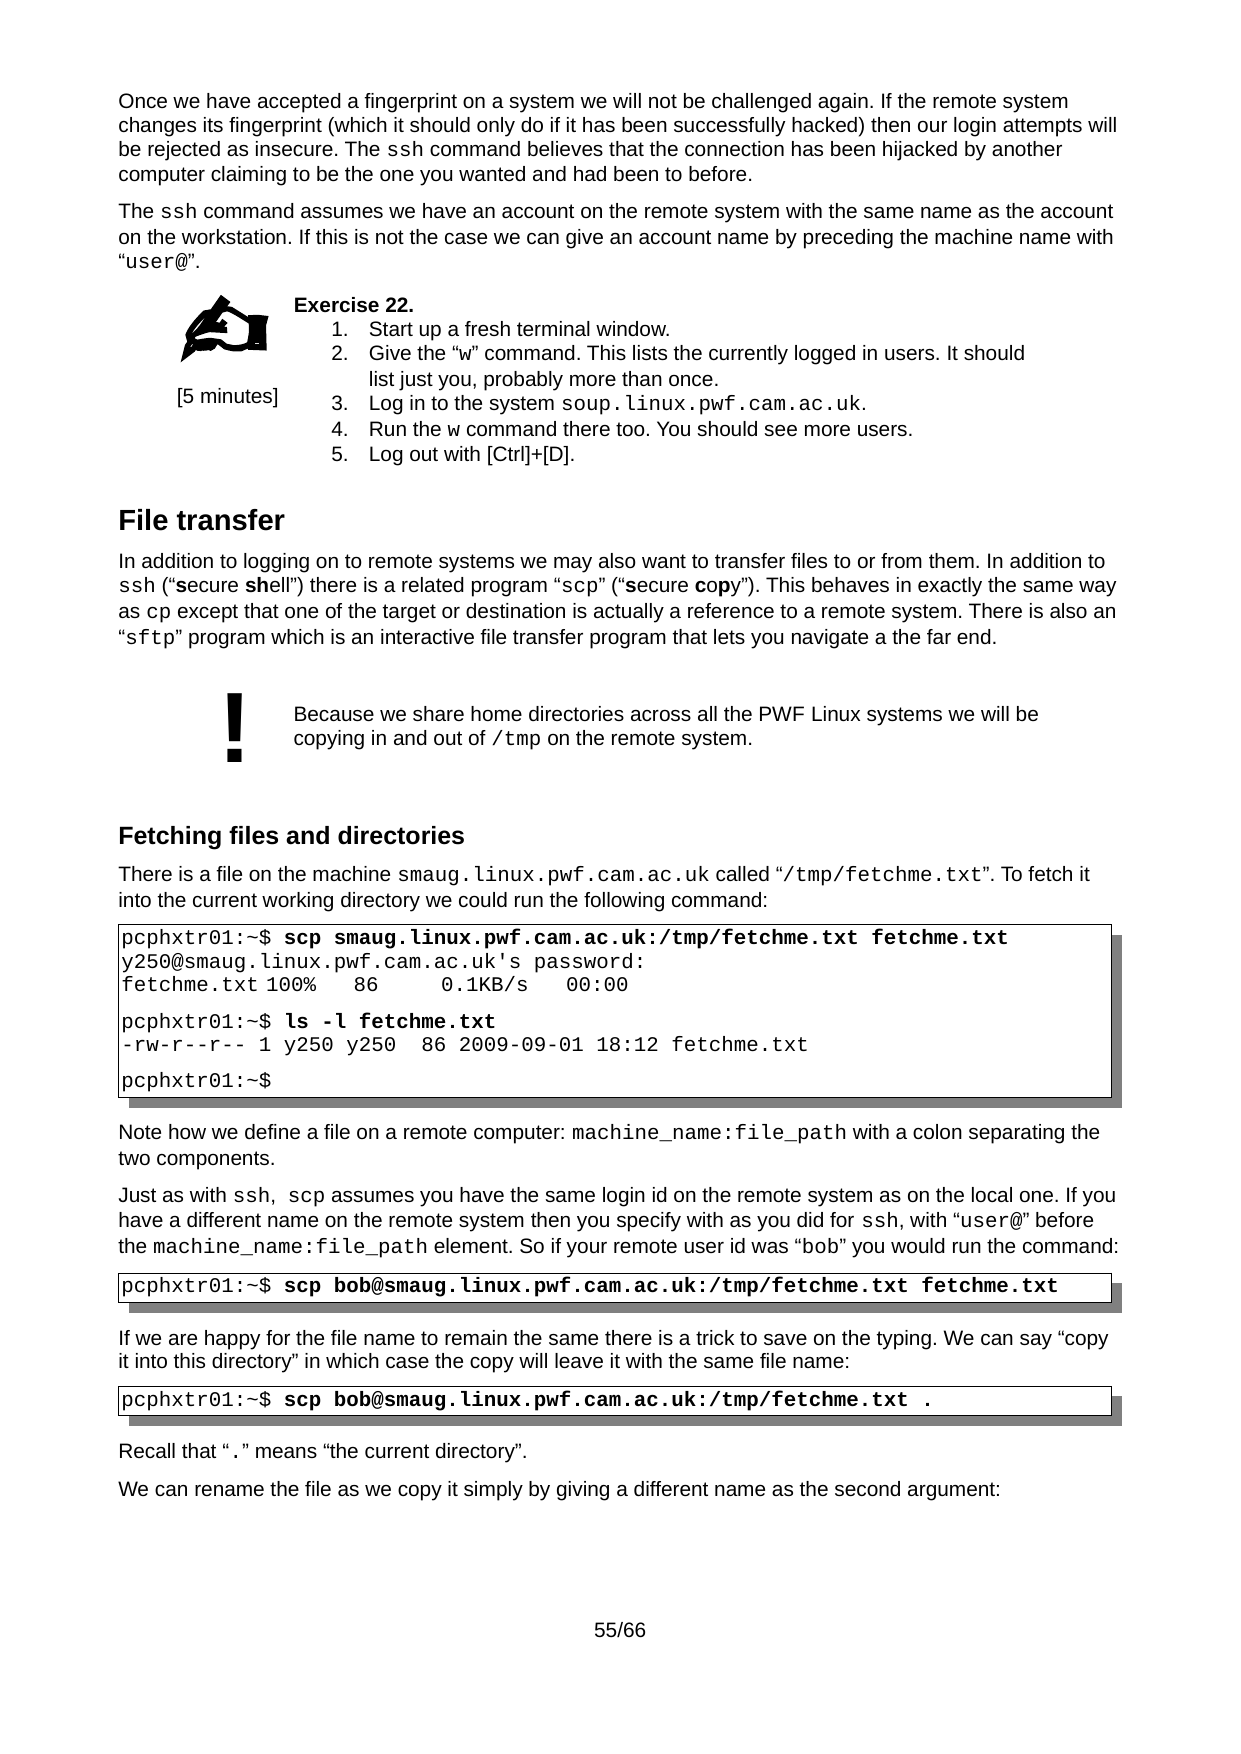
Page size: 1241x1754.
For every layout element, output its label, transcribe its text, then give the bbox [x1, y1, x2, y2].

text Once we have accepted a fingerprint on a system we will not be challenged again. If the remote system changes its fingerprint (which it should only do if it has been successfully hacked) then our login attempts will be rejected as insecure. The ssh command believes that the connection has been hijacked by another computer claiming to be the one you wanted and had been to before. [118, 88, 1122, 186]
text If we are happy for the file name to remain the same there is a trick to save on the typing. We can say “copy it into this directory” in which case the copy will leave it with the same file name: [118, 1325, 1122, 1373]
subtitle Fetching files and directories [118, 821, 1122, 849]
text There is a file on the machine smaug.linux.pwf.cam.ac.uk called “/tmp/fetchme.txt”. To fetch it into the current working directory we could run the following command: [118, 862, 1122, 912]
text pcphxtr01:~$ scp bob@smaug.linux.pwf.cam.ac.uk:/tmp/fetchme.txt fetchme.txt [119, 1274, 1111, 1302]
table_header Because we share home directories across all the PWF Linux systems we will be copying in and out of /tmp on the remote system. [293, 669, 1046, 784]
text The ssh command assumes we have an account on the remote system with the same name as the account on the workstation. If this is not the case we can give an account name by preceding the machine name with “user@”. [118, 199, 1122, 274]
text pcphxtr01:~$ [119, 1067, 1111, 1097]
table_header  [5 minutes] [177, 293, 294, 466]
text pcphxtr01:~$ scp bob@smaug.linux.pwf.cam.ac.uk:/tmp/fetchme.txt . [119, 1387, 1111, 1415]
text Note how we define a file on a remote computer: machine_name:file_path with a colon separating the two components. [118, 1120, 1122, 1170]
subtitle File transfer [118, 503, 1122, 536]
table_header Start up a fresh terminal window. Give the “w” command. This lists the currently logged in users. It should list just you, probably more than once. Log in to the system soup.linux.pwf.cam.ac.uk. Run the w command there too. You should see more users. Log out with [Ctrl]+[D]. [294, 293, 1048, 466]
text pcphxtr01:~$ scp smaug.linux.pwf.cam.ac.uk:/tmp/fetchme.txt fetchme.txt y250@smaug.linux.pwf.cam.ac.uk's password: fetchme.txt 100% 86 0.1KB/s 00:00 [119, 925, 1111, 998]
text We can rename the file as we copy it simply by giving a different name as the second argument: [118, 1477, 1122, 1501]
text In addition to logging on to remote systems we may also want to transfer files to or from them. In addition to ssh (“secure shell”) there is a related program “scp” (“secure copy”). This behaves in exactly the same way as cp except that one of the target or destination is actually a reference to a remote system. There is also an “sftp” program which is an interactive file transfer program that lets you navigate a the far end. [118, 549, 1122, 650]
text pcphxtr01:~$ ls -l fetchme.txt -rw-r--r-- 1 y250 y250 86 2009-09-01 18:12 fetchme.txt [119, 1008, 1111, 1058]
table_header ! [177, 669, 293, 784]
text Just as with ssh, scp assumes you have the same login id on the remote system as on the local one. If you have a different name on the remote system then you specify with as you did for ssh, with “user@” before the machine_name:file_path element. So if your remote user id was “bob” you would run the command: [118, 1182, 1122, 1260]
text Recall that “.” means “the current directory”. [118, 1438, 1122, 1464]
